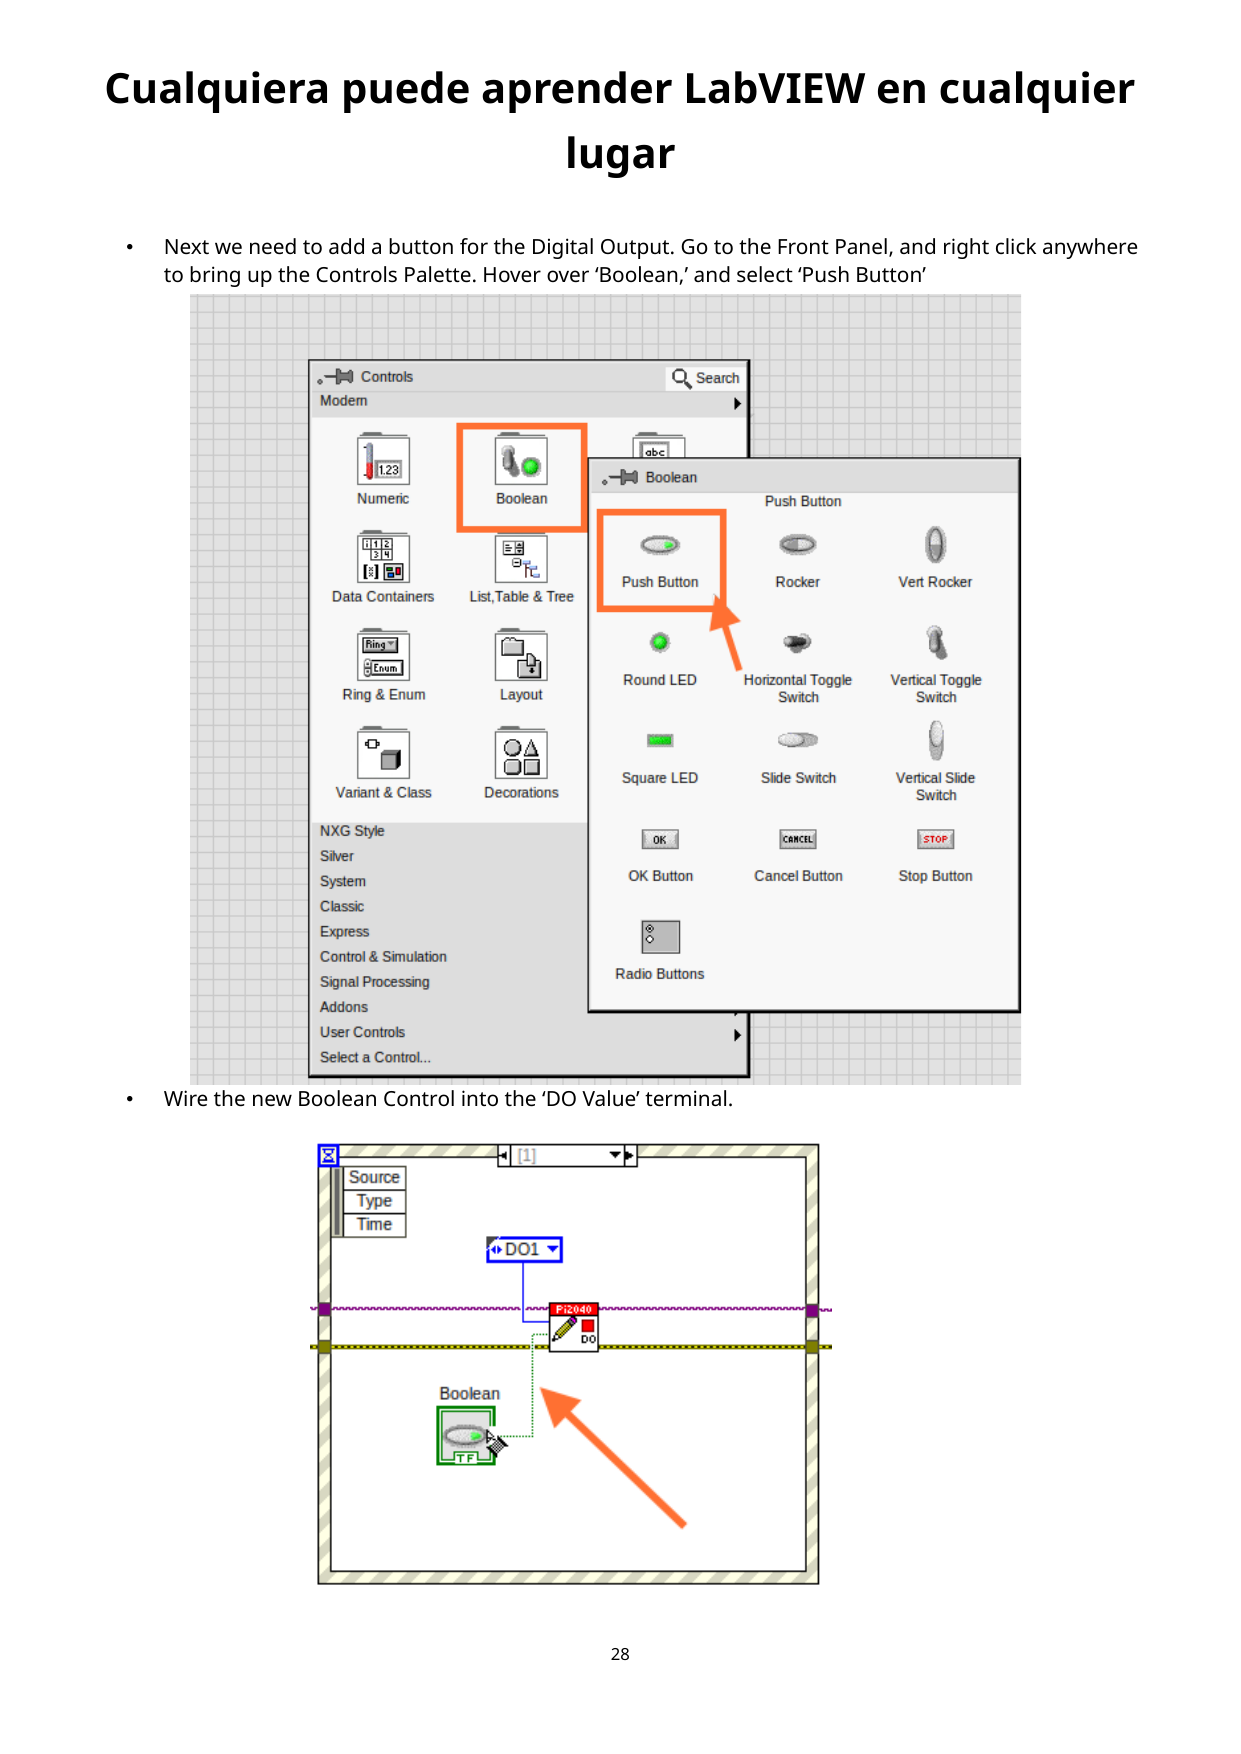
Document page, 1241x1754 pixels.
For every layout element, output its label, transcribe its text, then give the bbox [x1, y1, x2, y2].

list Next we need to add a button for the Digital Output. Go to the Front Panel, and right click anywhere to bring up the Controls Palette. Hover over ‘Boolean,’ and select ‘Push Button’ [126, 232, 1152, 289]
picture [310, 1130, 832, 1599]
list Wire the new Boolean Control into the ‘DO Value’ terminal. [126, 289, 1152, 1113]
picture [190, 294, 1022, 1085]
